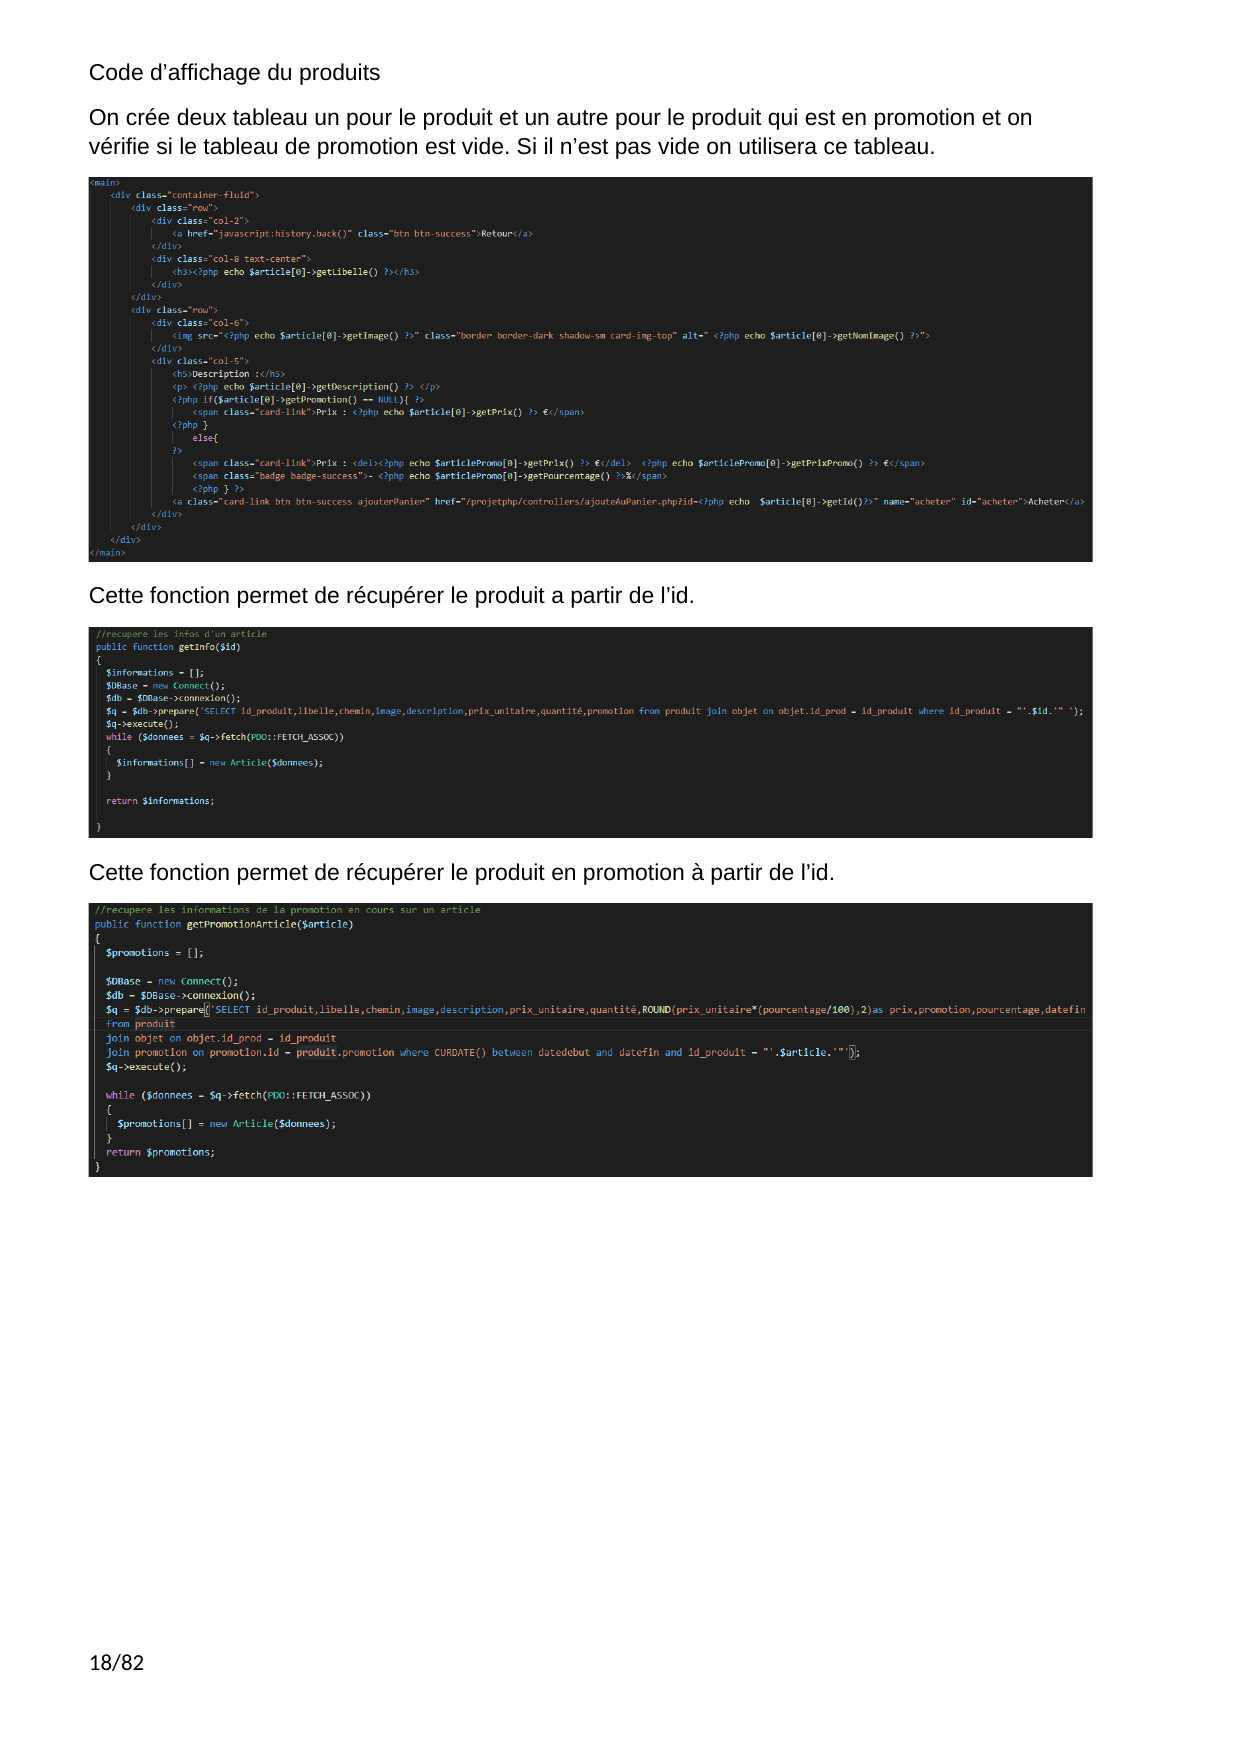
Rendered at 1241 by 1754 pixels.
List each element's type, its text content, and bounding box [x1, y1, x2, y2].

text Cette fonction permet de récupérer le produit en promotion à partir de l’id. [89, 838, 1092, 885]
picture [88, 903, 1093, 1177]
text Code d’affichage du produits [89, 59, 1092, 85]
picture [88, 177, 1093, 562]
picture [88, 627, 1093, 838]
text On crée deux tableau un pour le produit et un autre pour le produit qui est en promotion et on vérifie si le tableau de promotion est vide. Si il n’est pas vide on utilisera ce tableau. [89, 104, 1092, 159]
text Cette fonction permet de récupérer le produit a partir de l’id. [89, 562, 1092, 608]
